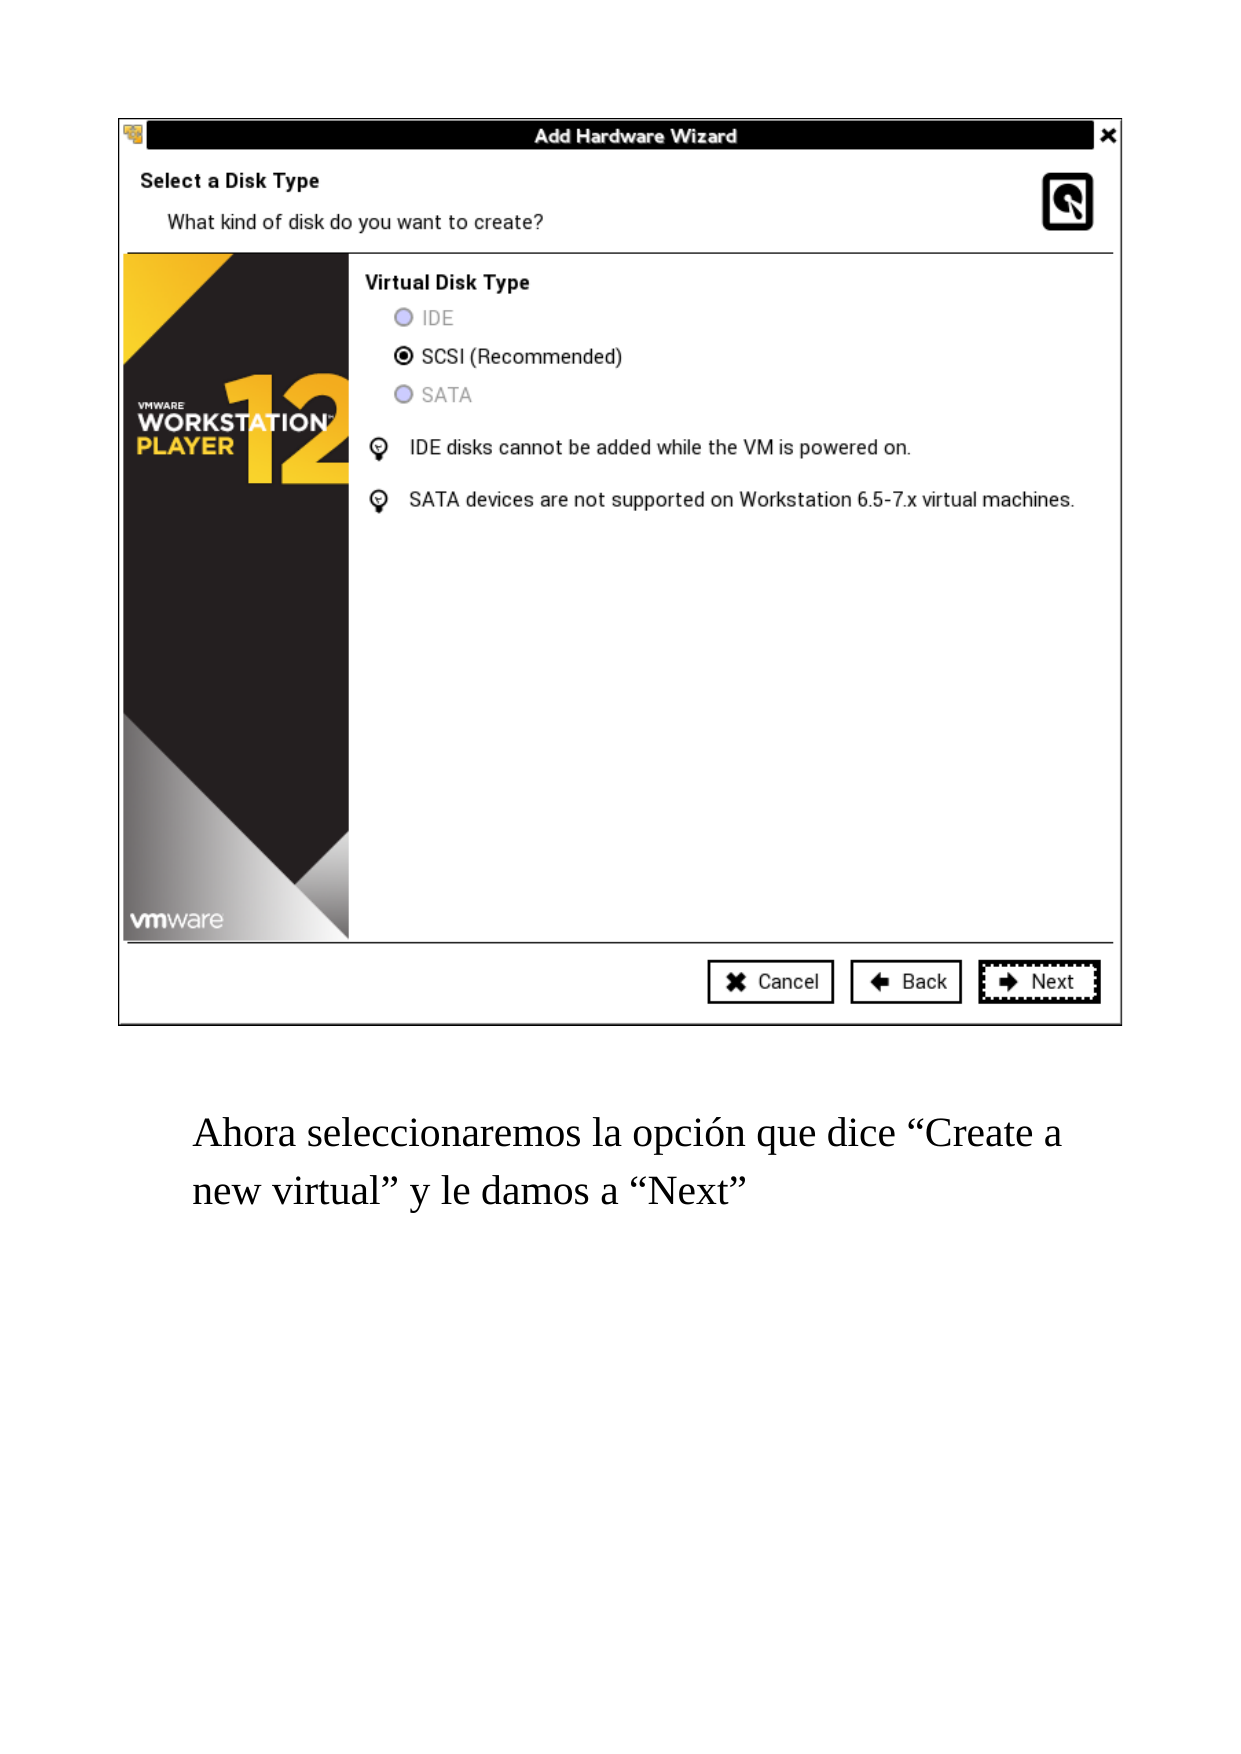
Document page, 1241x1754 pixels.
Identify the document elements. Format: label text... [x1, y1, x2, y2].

text Ahora seleccionaremos la opción que dice “Create a new virtual” y le damos a “Next” [118, 1108, 1122, 1213]
picture [118, 118, 1123, 1026]
